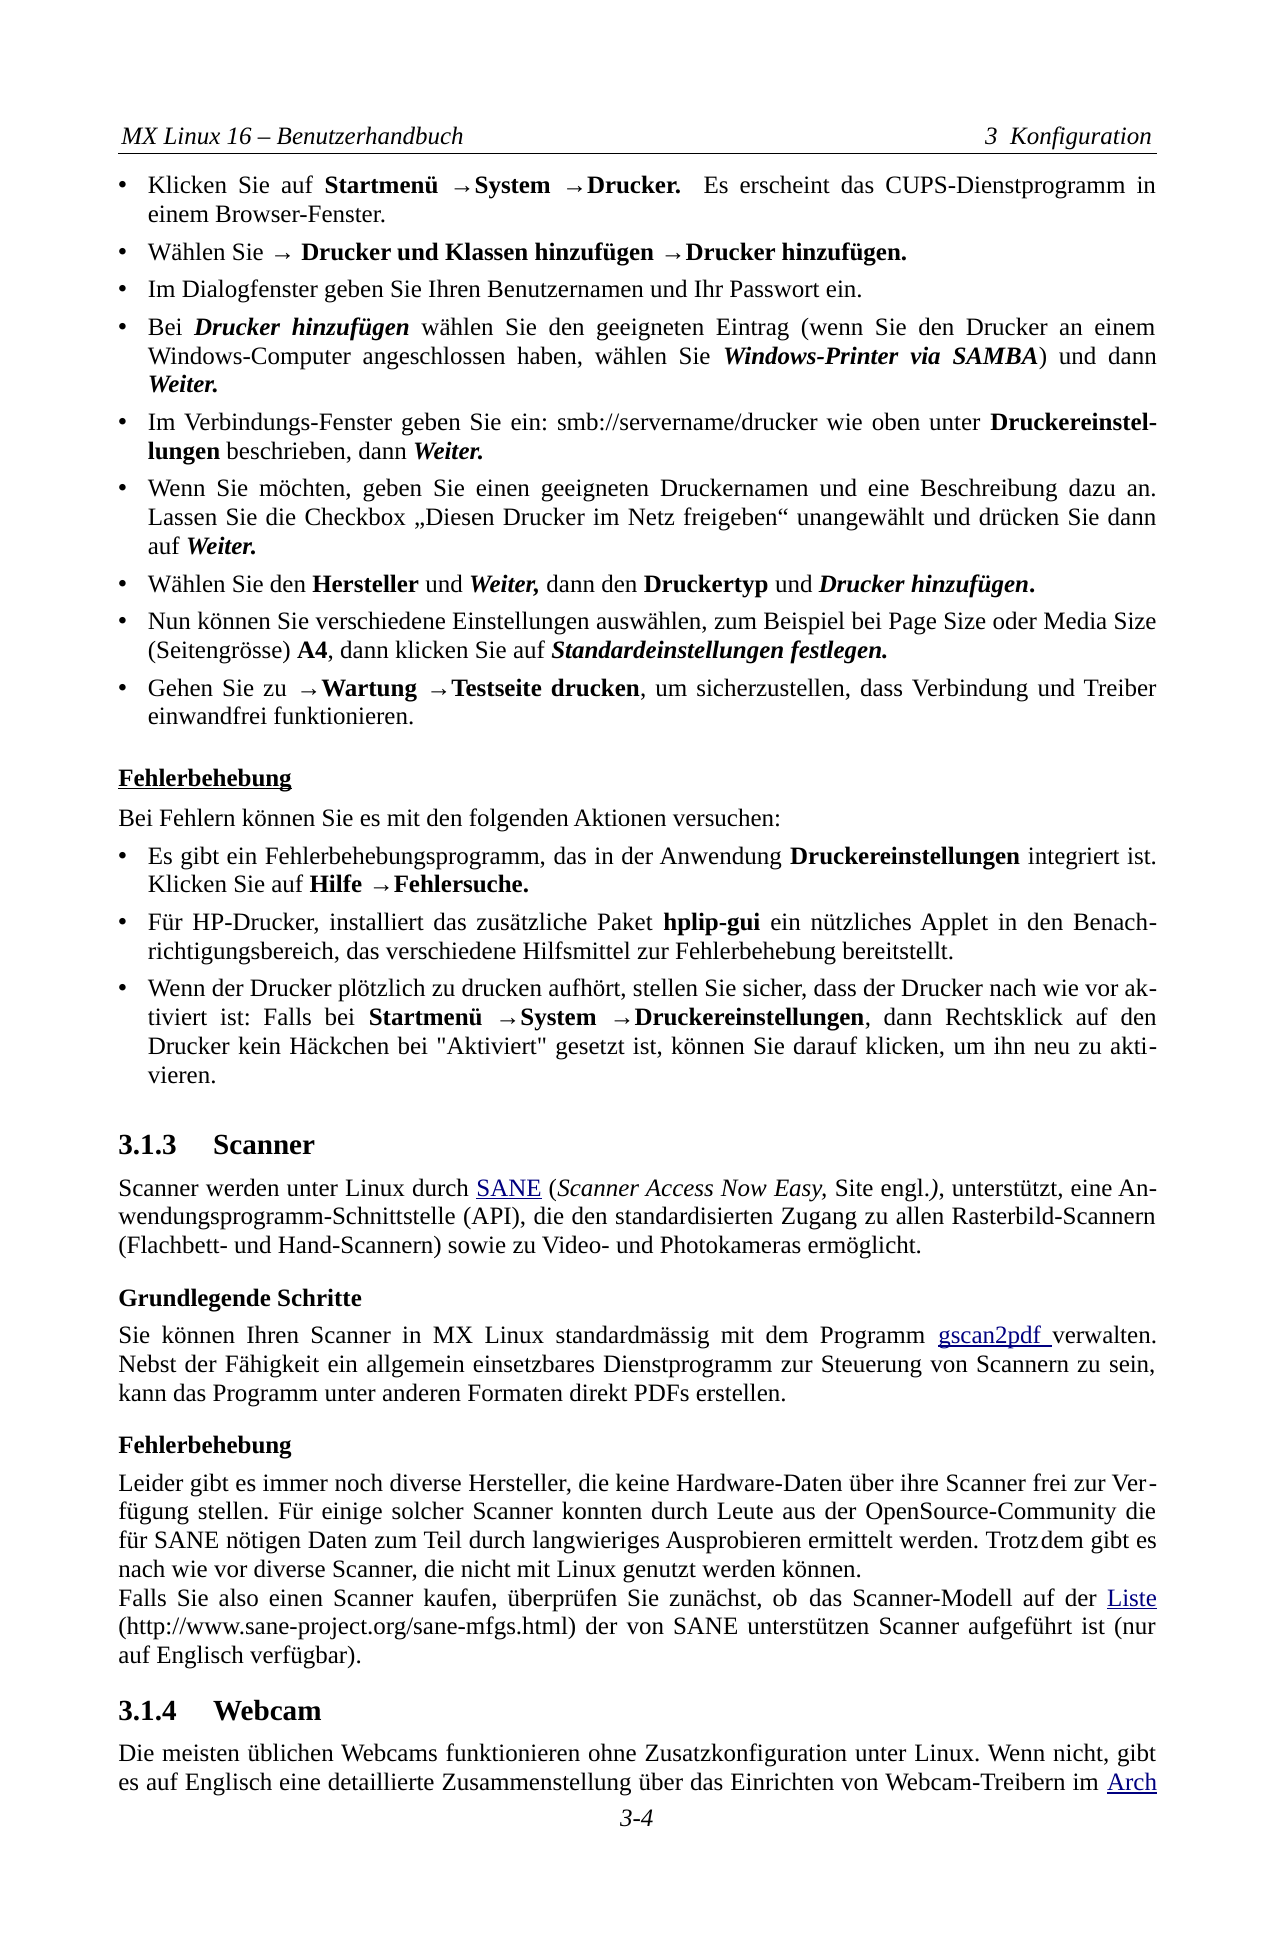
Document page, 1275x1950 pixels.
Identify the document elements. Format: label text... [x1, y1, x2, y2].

list Bei Drucker hinzufügen wählen Sie den geeigneten Eintrag (wenn Sie den Drucker an einem Windows-Computer angeschlossen haben, wählen Sie Windows-Printer via SAMBA) und dann Weiter. [118, 312, 1157, 398]
text Grundlegende Schritte [118, 1283, 1157, 1311]
list Im Verbindungs-Fenster geben Sie ein: smb://servername/drucker wie oben unter Drucker­ein­stel­lun­gen beschrieben, dann Weiter. [118, 407, 1157, 465]
text Fehlerbehebung [118, 763, 1157, 791]
list Es gibt ein Fehlerbehebungsprogramm, das in der Anwendung Druckereinstellungen integriert ist. Klicken Sie auf Hilfe →Fehlersuche. [118, 841, 1157, 898]
list Gehen Sie zu →Wartung →Testseite drucken, um sicherzustellen, dass Verbindung und Treiber einwandfrei funktionieren. [118, 673, 1157, 730]
list Wenn Sie möchten, geben Sie einen geeigneten Druckernamen und eine Beschreibung dazu an. Lassen Sie die Checkbox „Diesen Drucker im Netz freigeben“ unangewählt und drücken Sie dann auf Weiter. [118, 473, 1157, 560]
text Die meisten üblichen Webcams funktionieren ohne Zusatzkonfiguration unter Linux. Wenn nicht, gibt es auf Englisch eine detaillierte Zusammenstellung über das Einrichten von Webcam-Treibern im Arch [118, 1738, 1157, 1796]
list Klicken Sie auf Startmenü →System →Drucker. Es erscheint das CUPS-Dienstprogramm in einem Browser-Fenster. [118, 171, 1157, 228]
list Nun können Sie verschiedene Einstellungen auswählen, zum Beispiel bei Page Size oder Media Size (Seitengrösse) A4, dann klicken Sie auf Standardeinstellungen festlegen. [118, 606, 1157, 664]
text Fehlerbehebung [118, 1430, 1157, 1459]
subtitle 3.1.4 Webcam [118, 1693, 1157, 1726]
list Im Dialogfenster geben Sie Ihren Benutzernamen und Ihr Passwort ein. [118, 274, 1157, 303]
list Für HP-Drucker, installiert das zusätzliche Paket hplip-gui ein nützliches Applet in den Benach­richtigungsbereich, das verschiedene Hilfsmittel zur Fehlerbehebung bereitstellt. [118, 907, 1157, 964]
subtitle 3.1.3 Scanner [118, 1127, 1157, 1160]
list Wählen Sie → Drucker und Klassen hinzufügen →Drucker hinzufügen. [118, 237, 1157, 266]
list Wählen Sie den Hersteller und Weiter, dann den Druckertyp und Drucker hinzufügen. [118, 569, 1157, 597]
list Wenn der Drucker plötzlich zu drucken aufhört, stellen Sie sicher, dass der Drucker nach wie vor ak­ti­viert ist: Falls bei Startmenü →System →Druckereinstellungen, dann Rechtsklick auf den Drucker kein Häckchen bei "Aktiviert" gesetzt ist, können Sie darauf klicken, um ihn neu zu akti­vieren. [118, 973, 1157, 1088]
text Sie können Ihren Scanner in MX Linux standardmässig mit dem Programm gscan2pdf verwalten. Nebst der Fähigkeit ein allgemein einsetzbares Dienstprogramm zur Steuerung von Scannern zu sein, kann das Programm unter anderen Formaten direkt PDFs erstellen. [118, 1320, 1157, 1406]
text Bei Fehlern können Sie es mit den folgenden Aktionen versuchen: [118, 803, 1157, 832]
text Falls Sie also einen Scanner kaufen, überprüfen Sie zunächst, ob das Scanner-Modell auf der Liste (http://www.sane-project.org/sane-mfgs.html) der von SANE unterstützen Scanner aufgeführt ist (nur auf Englisch verfügbar). [118, 1583, 1157, 1669]
text Leider gibt es immer noch diverse Hersteller, die keine Hardware-Daten über ihre Scanner frei zur Ver­fü­gung stellen. Für einige solcher Scanner konnten durch Leute aus der OpenSource-Community die für SANE nötigen Daten zum Teil durch langwieriges Ausprobieren ermittelt werden. Trotz­dem gibt es nach wie vor diverse Scanner, die nicht mit Linux genutzt werden können. [118, 1468, 1157, 1583]
text Scanner werden unter Linux durch SANE (Scanner Access Now Easy, Site engl.), unterstützt, eine An­wen­dungs­programm-Schnittstelle (API), die den standardisierten Zugang zu allen Rasterbild-Scannern (Flachbett- und Hand-Scannern) sowie zu Video- und Photokameras ermöglicht. [118, 1173, 1157, 1259]
